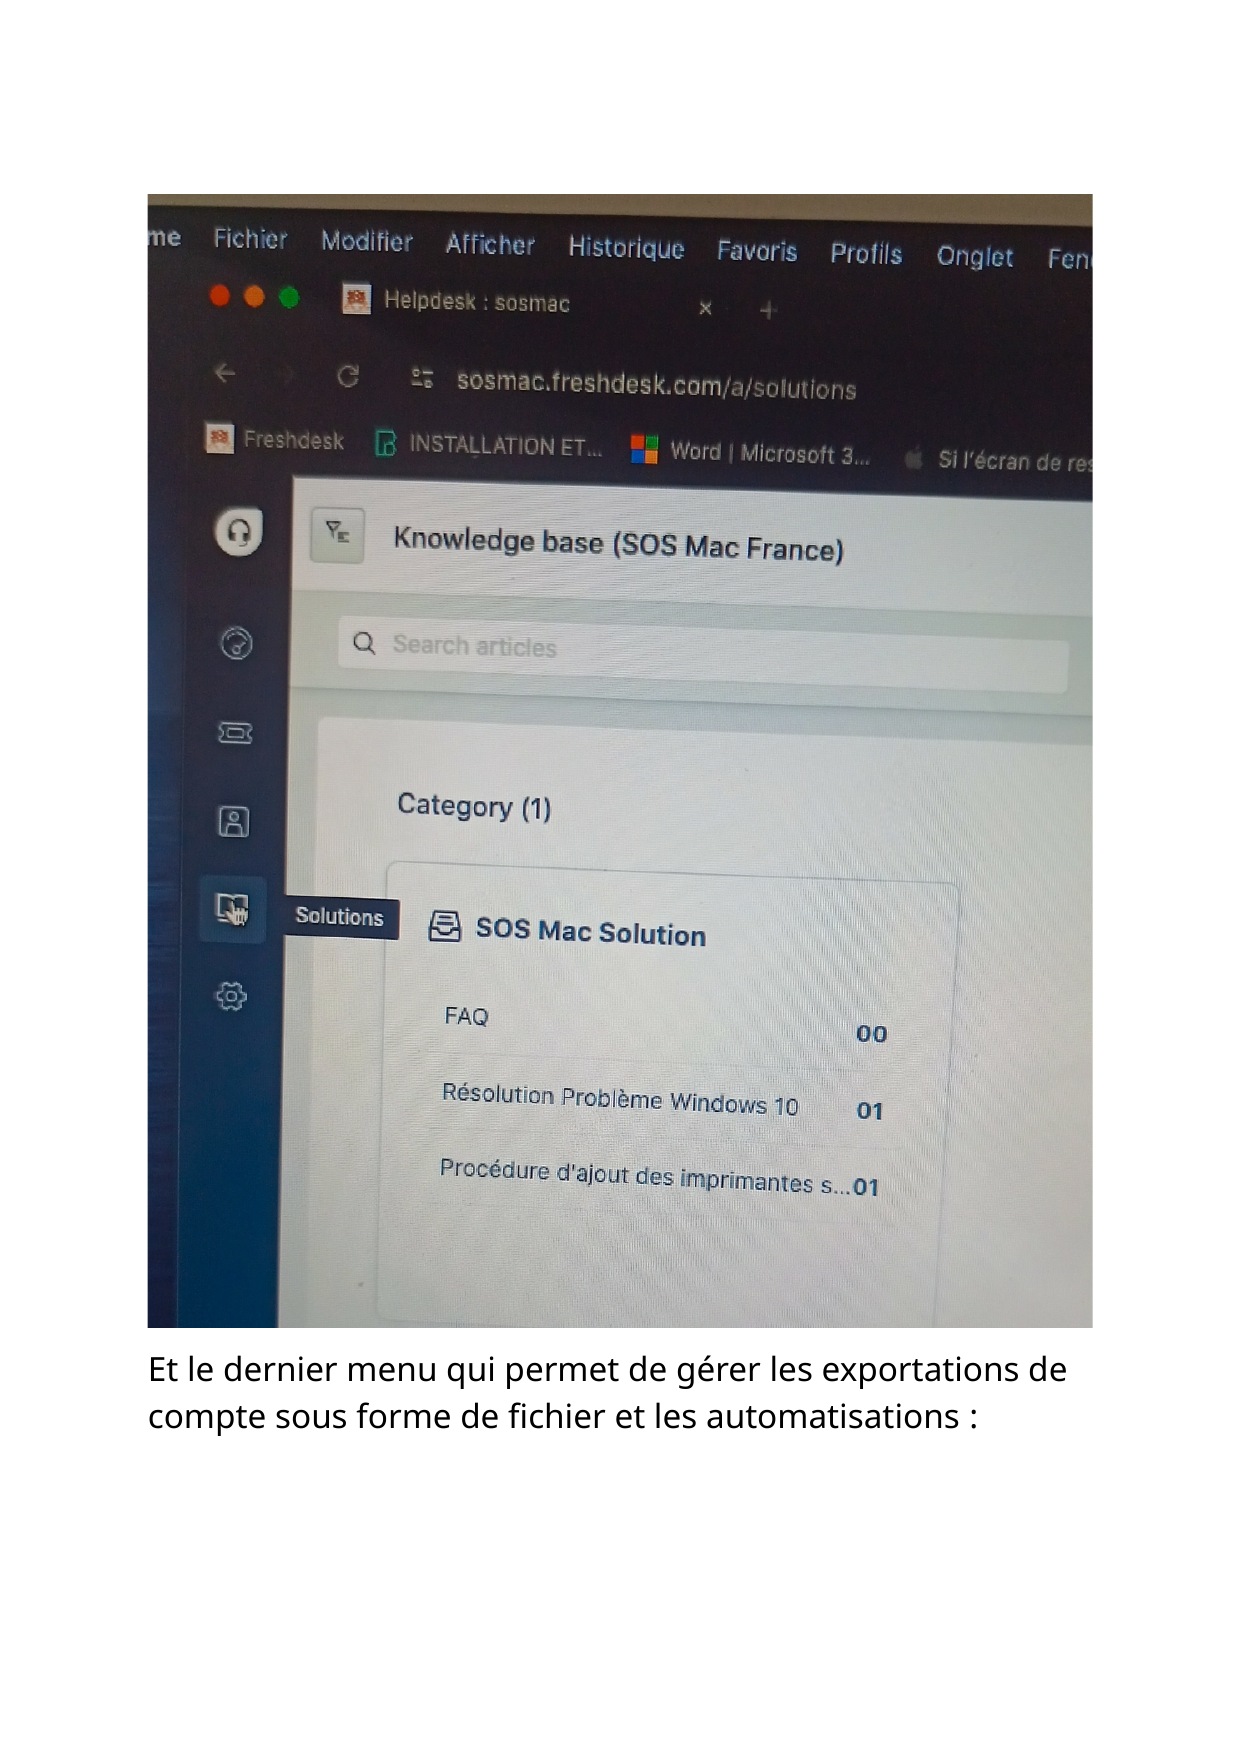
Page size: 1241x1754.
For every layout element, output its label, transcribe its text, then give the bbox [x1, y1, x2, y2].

text Et le dernier menu qui permet de gérer les exportations de compte sous forme de fichier et les automatisations : [148, 1346, 1093, 1439]
